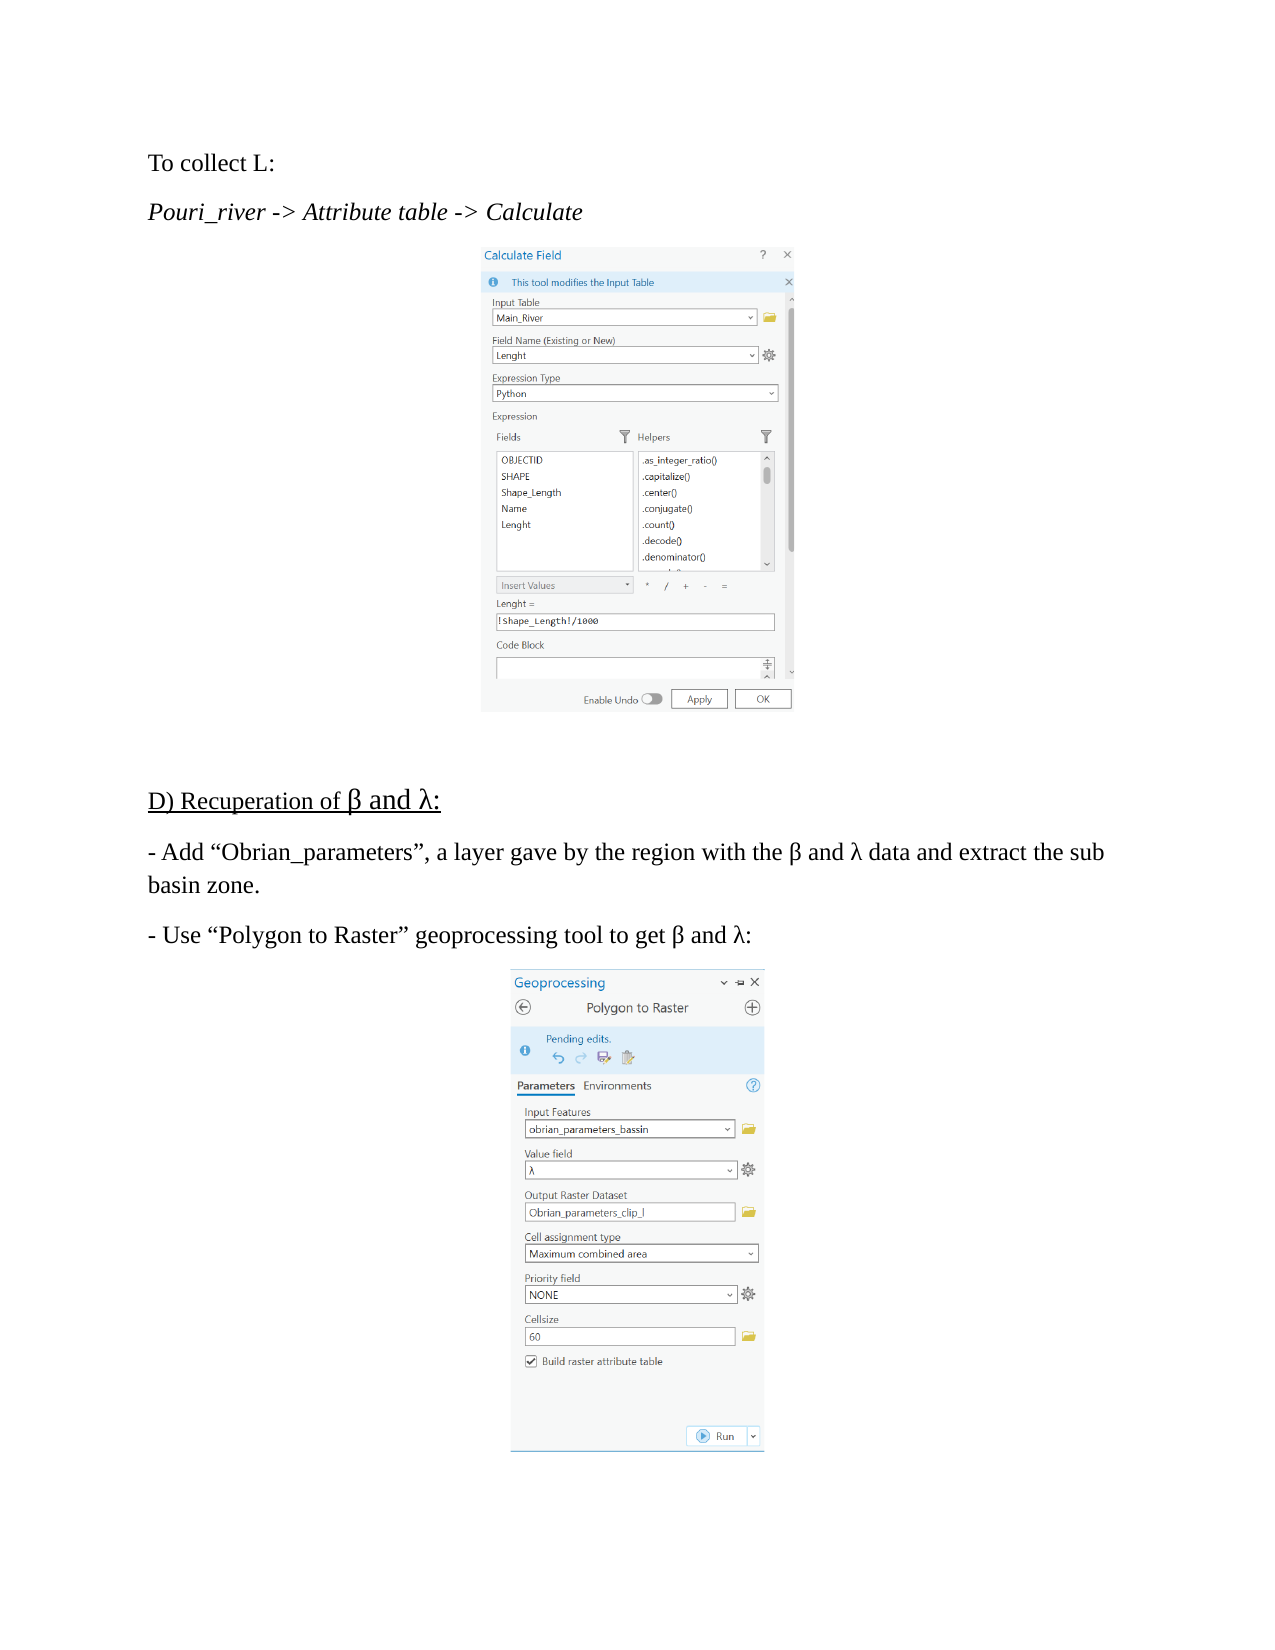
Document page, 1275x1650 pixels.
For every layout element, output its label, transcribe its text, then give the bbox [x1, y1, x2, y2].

text Pouri_river -> Attribute table -> Calculate [148, 197, 1127, 226]
text - Add “Obrian_parameters”, a layer gave by the region with the β and λ data and extract the sub basin zone. [148, 837, 1127, 899]
text To collect L: [148, 148, 1127, 176]
text - Use “Polygon to Raster” geoprocessing tool to get β and λ: [148, 920, 1127, 949]
text D) Recuperation of β and λ: [148, 782, 1127, 816]
